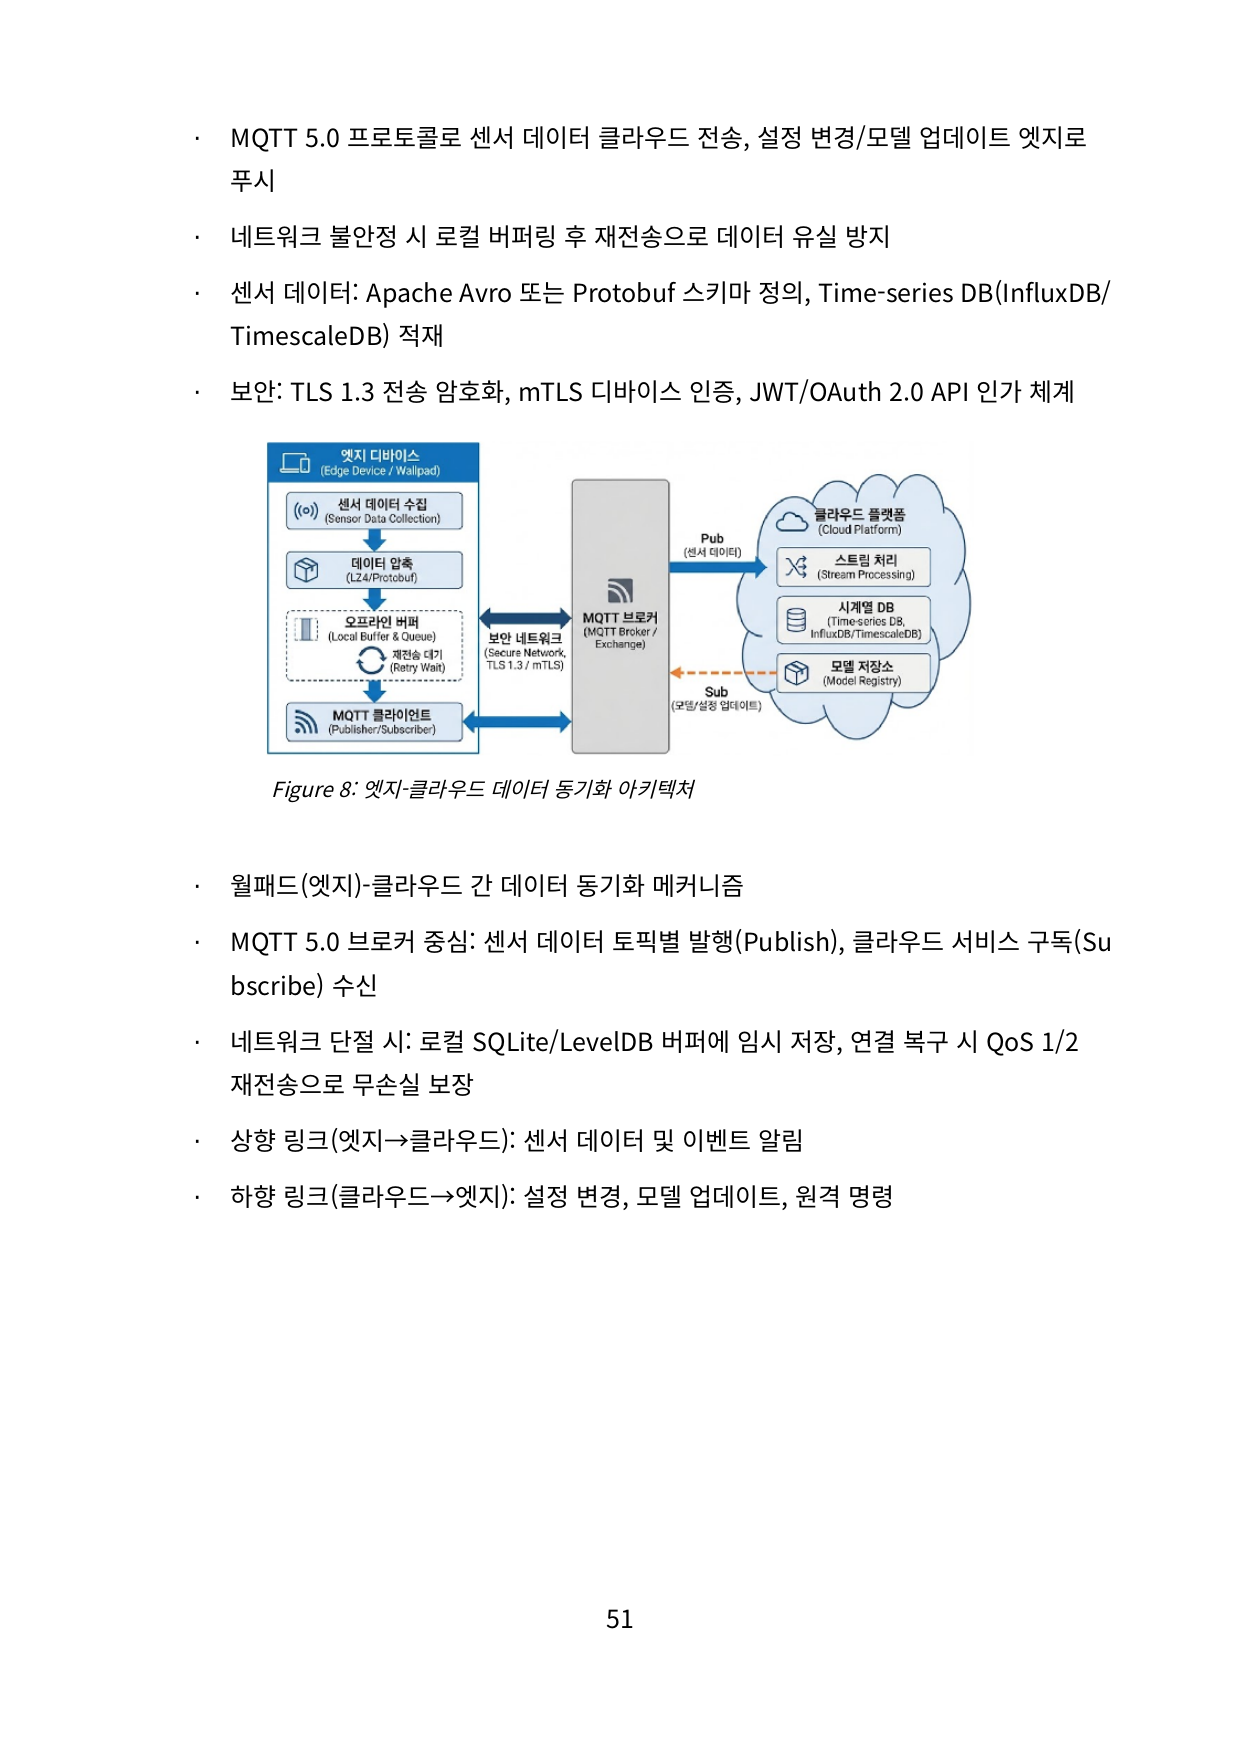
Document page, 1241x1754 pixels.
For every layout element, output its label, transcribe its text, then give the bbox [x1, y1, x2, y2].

list 상향 링크(엣지→클라우드): 센서 데이터 및 이벤트 알림 [193, 1122, 1122, 1158]
list 하향 링크(클라우드→엣지): 설정 변경, 모델 업데이트, 원격 명령 [193, 1177, 1122, 1214]
list 보안: TLS 1.3 전송 암호화, mTLS 디바이스 인증, JWT/OAuth 2.0 API 인가 체계 [193, 373, 1122, 409]
list MQTT 5.0 프로토콜로 센서 데이터 클라우드 전송, 설정 변경/모델 업데이트 엣지로 푸시 [193, 118, 1122, 198]
list 네트워크 단절 시: 로컬 SQLite/LevelDB 버퍼에 임시 저장, 연결 복구 시 QoS 1/2 재전송으로 무손실 보장 [193, 1022, 1122, 1102]
list MQTT 5.0 브로커 중심: 센서 데이터 토픽별 발행(Publish), 클라우드 서비스 구독(Subscribe) 수신 [193, 923, 1122, 1002]
list 네트워크 불안정 시 로컬 버퍼링 후 재전송으로 데이터 유실 방지 [193, 217, 1122, 254]
list 월패드(엣지)-클라우드 간 데이터 동기화 메커니즘 [193, 867, 1122, 903]
list Figure 17: 엣지-클라우드 데이터 동기화 아키텍처 [266, 756, 974, 804]
list 센서 데이터: Apache Avro 또는 Protobuf 스키마 정의, Time-series DB(InfluxDB/TimescaleDB) 적재 [193, 273, 1122, 353]
